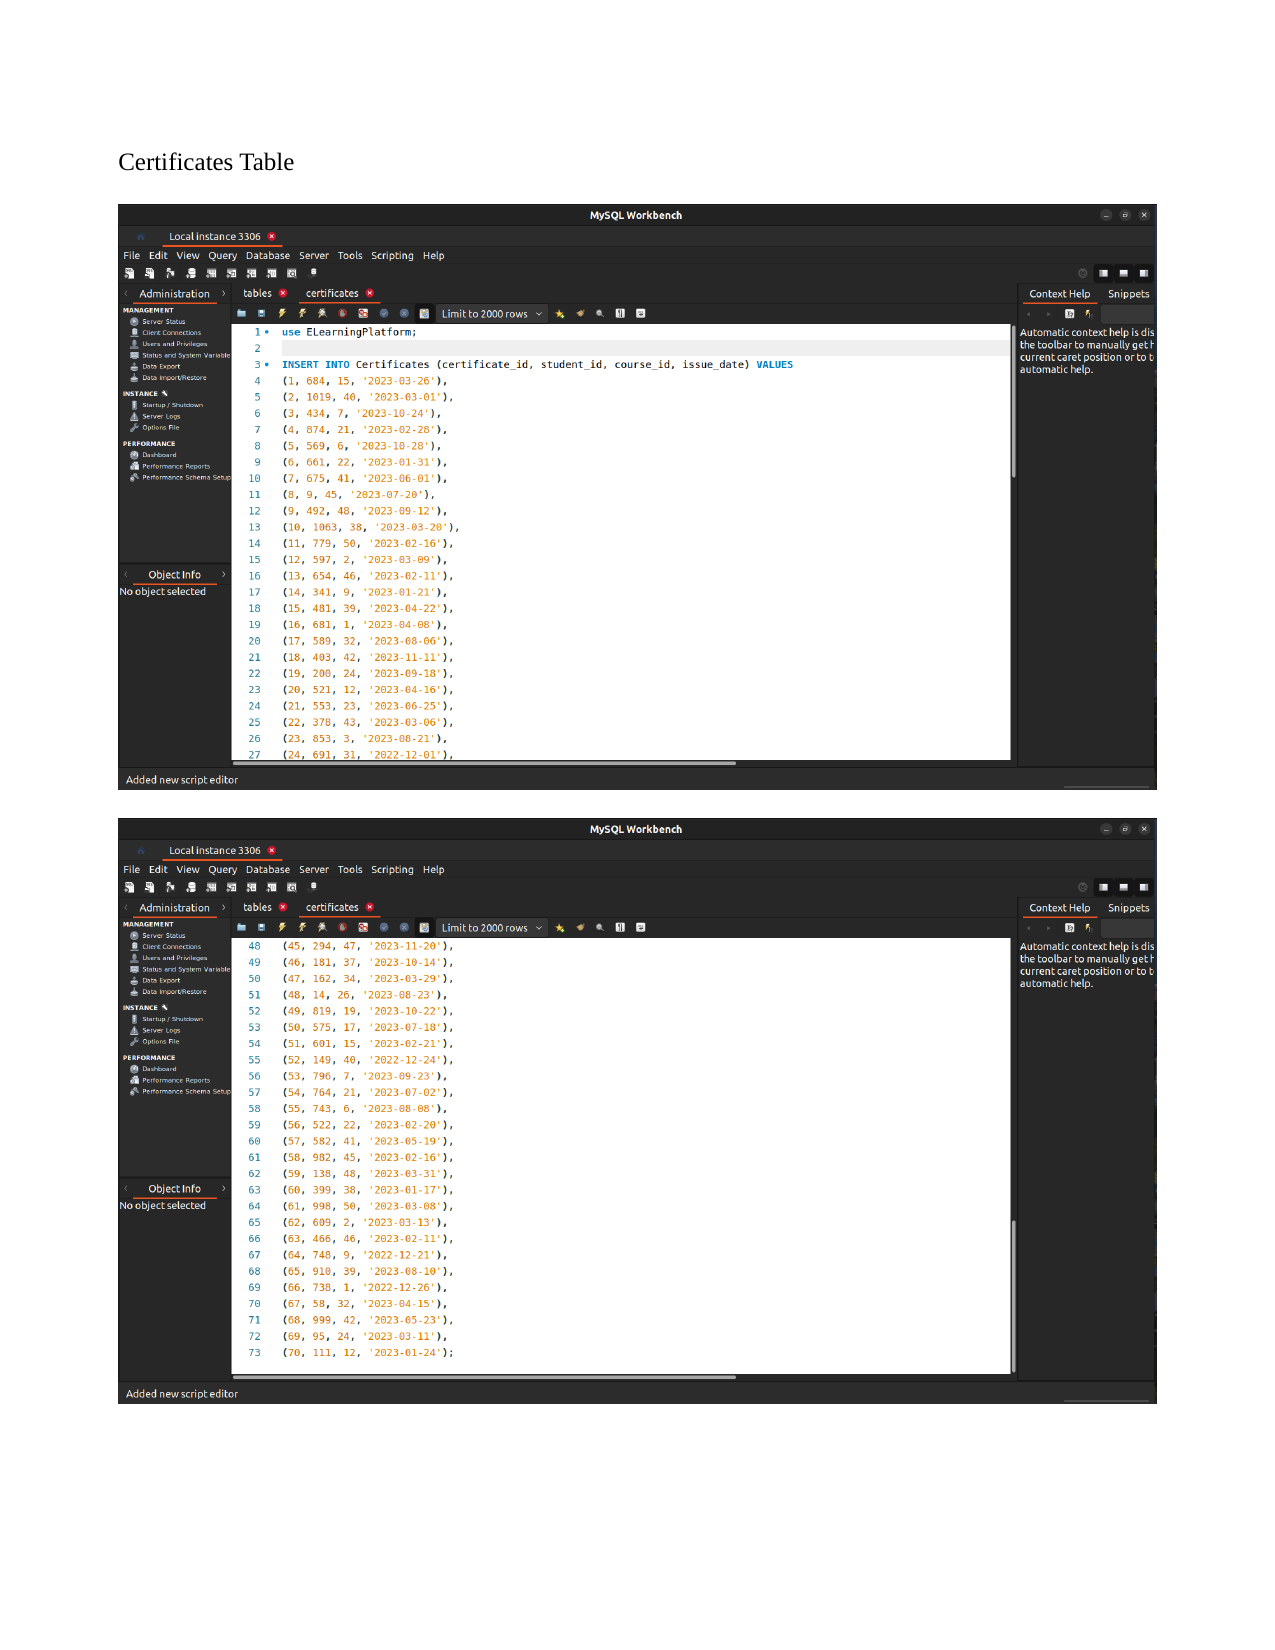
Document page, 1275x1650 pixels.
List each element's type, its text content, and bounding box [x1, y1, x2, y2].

text Certificates Table [118, 147, 1157, 176]
